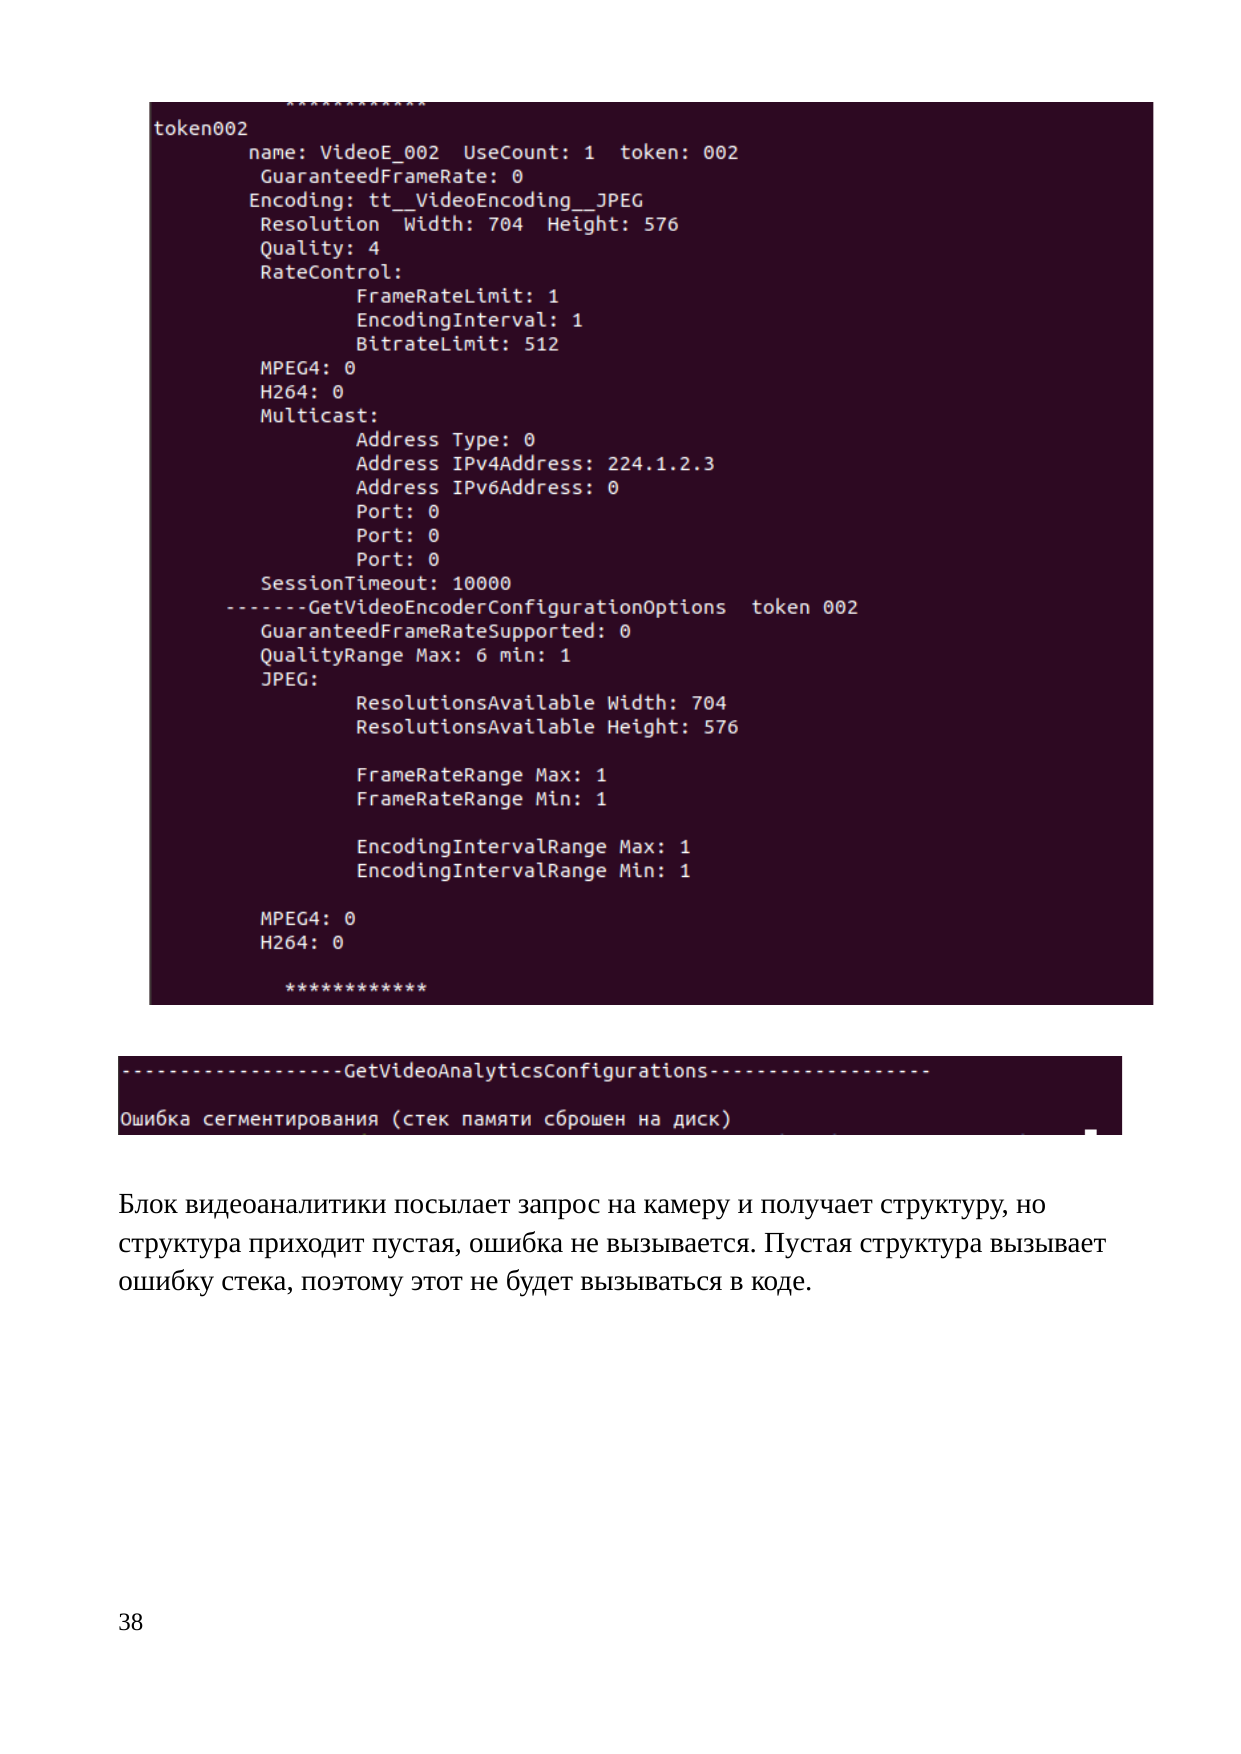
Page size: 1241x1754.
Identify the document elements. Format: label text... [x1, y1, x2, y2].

picture [149, 102, 1154, 1005]
text Блок видеоаналитики посылает запрос на камеру и получает структуру, но структура приходит пустая, ошибка не вызывается. Пустая структура вызывает ошибку стека, поэтому этот не будет вызываться в коде. [118, 1186, 1122, 1297]
picture [118, 1056, 1123, 1135]
